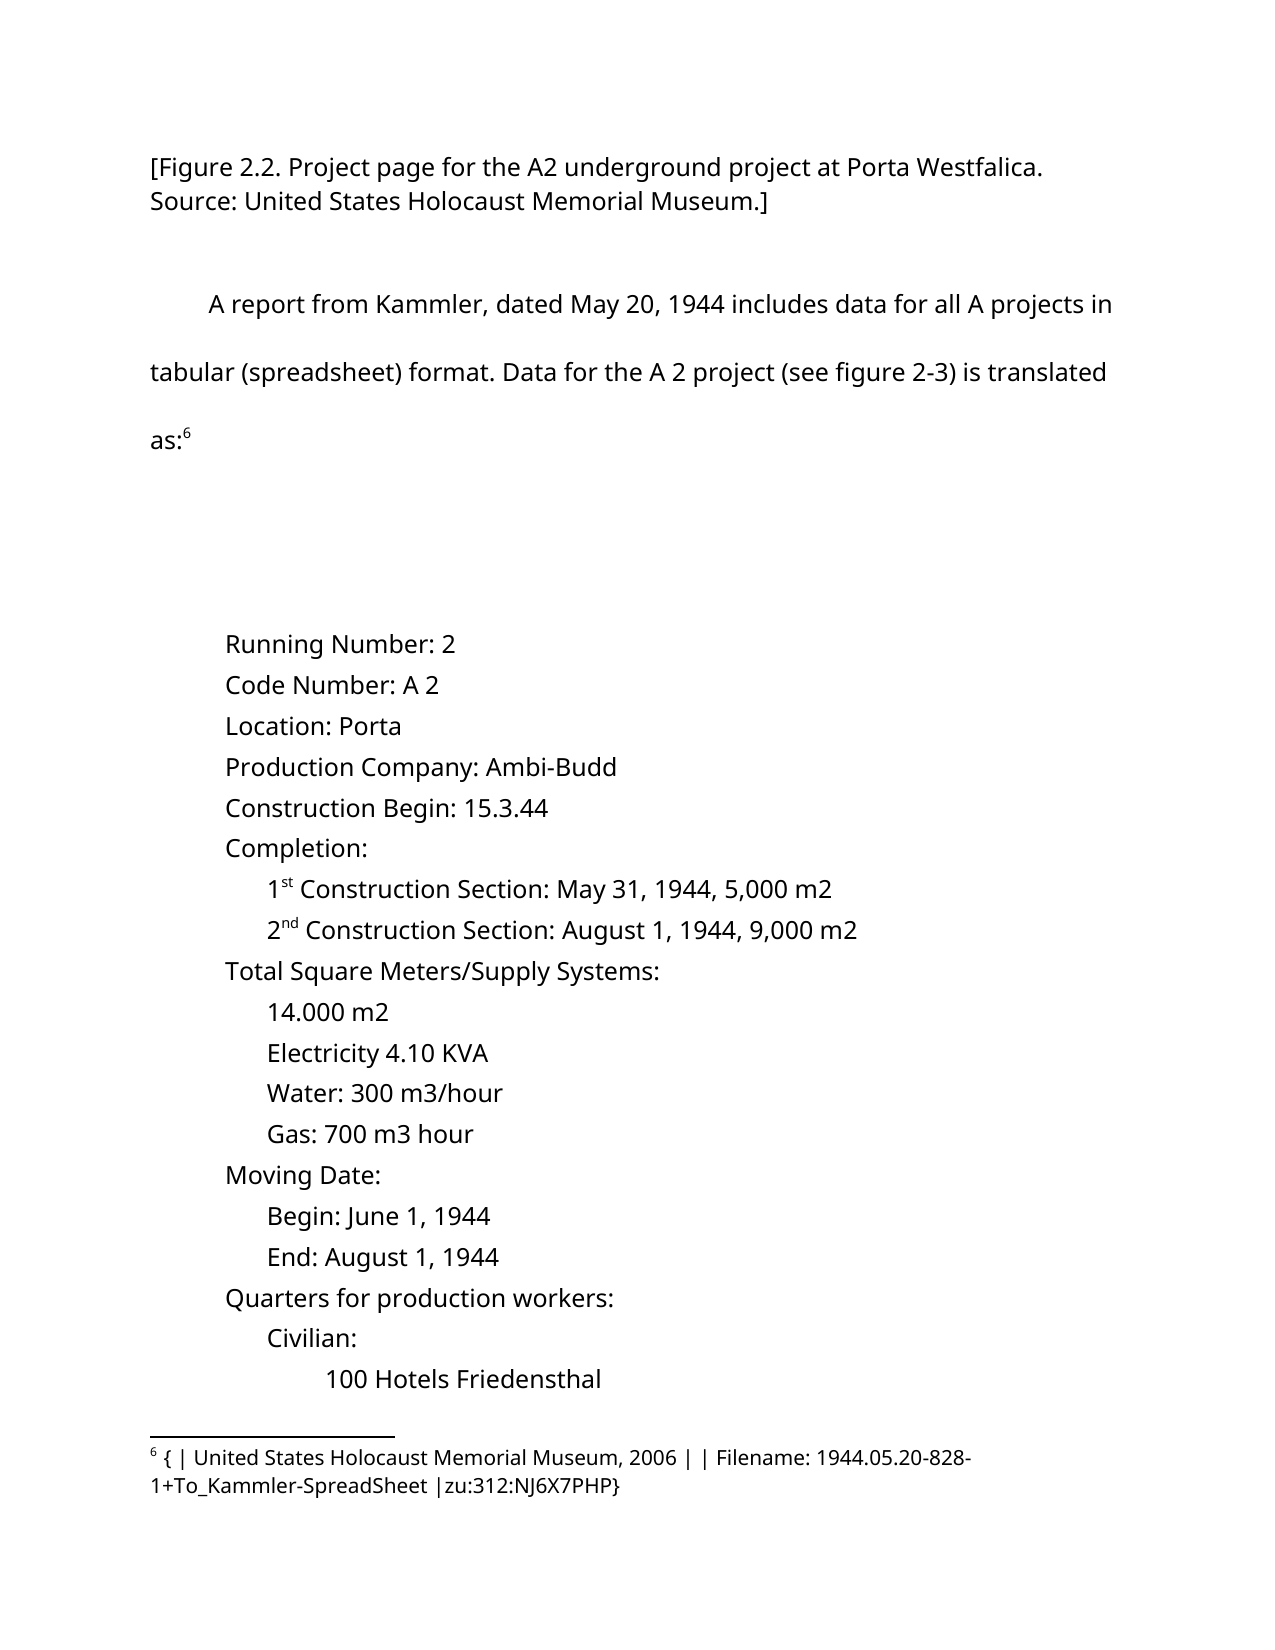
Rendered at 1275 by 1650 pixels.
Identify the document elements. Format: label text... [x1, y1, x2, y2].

text [Figure 2.2. Project page for the A2 underground project at Porta Westfalica. Source: United States Holocaust Memorial Museum.] [150, 150, 1125, 218]
text Code Number: A 2 [225, 668, 1125, 702]
text Construction Begin: 15.3.44 [225, 790, 1125, 824]
text { | United States Holocaust Memorial Museum, 2006 | | Filename: 1944.05.20-828-1+To_Kammler-SpreadSheet |zu:312:NJ6X7PHP} [150, 1443, 1125, 1500]
text Begin: June 1, 1944 [225, 1198, 1125, 1233]
text Electricity 4.10 KVA [225, 1035, 1125, 1069]
text Moving Date: [225, 1158, 1125, 1192]
text A report from Kammler, dated May 20, 1944 includes data for all A projects in tabular (spreadsheet) format. Data for the A 2 project (see figure 2-3) is translated as: [150, 286, 1125, 457]
text Quarters for production workers: [225, 1280, 1125, 1314]
text 100 Hotels Friedensthal [225, 1362, 1125, 1396]
text Production Company: Ambi-Budd [225, 749, 1125, 783]
text Water: 300 m3/hour [225, 1076, 1125, 1110]
text Running Number: 2 [225, 627, 1125, 661]
text Gas: 700 m3 hour [225, 1117, 1125, 1151]
text Completion: [225, 831, 1125, 865]
text 2nd Construction Section: August 1, 1944, 9,000 m2 [225, 913, 1125, 947]
text 1st Construction Section: May 31, 1944, 5,000 m2 [225, 872, 1125, 906]
text Total Square Meters/Supply Systems: [225, 953, 1125, 988]
text Location: Porta [225, 708, 1125, 743]
text End: August 1, 1944 [225, 1239, 1125, 1273]
text Civilian: [225, 1321, 1125, 1355]
text 14.000 m2 [225, 994, 1125, 1028]
